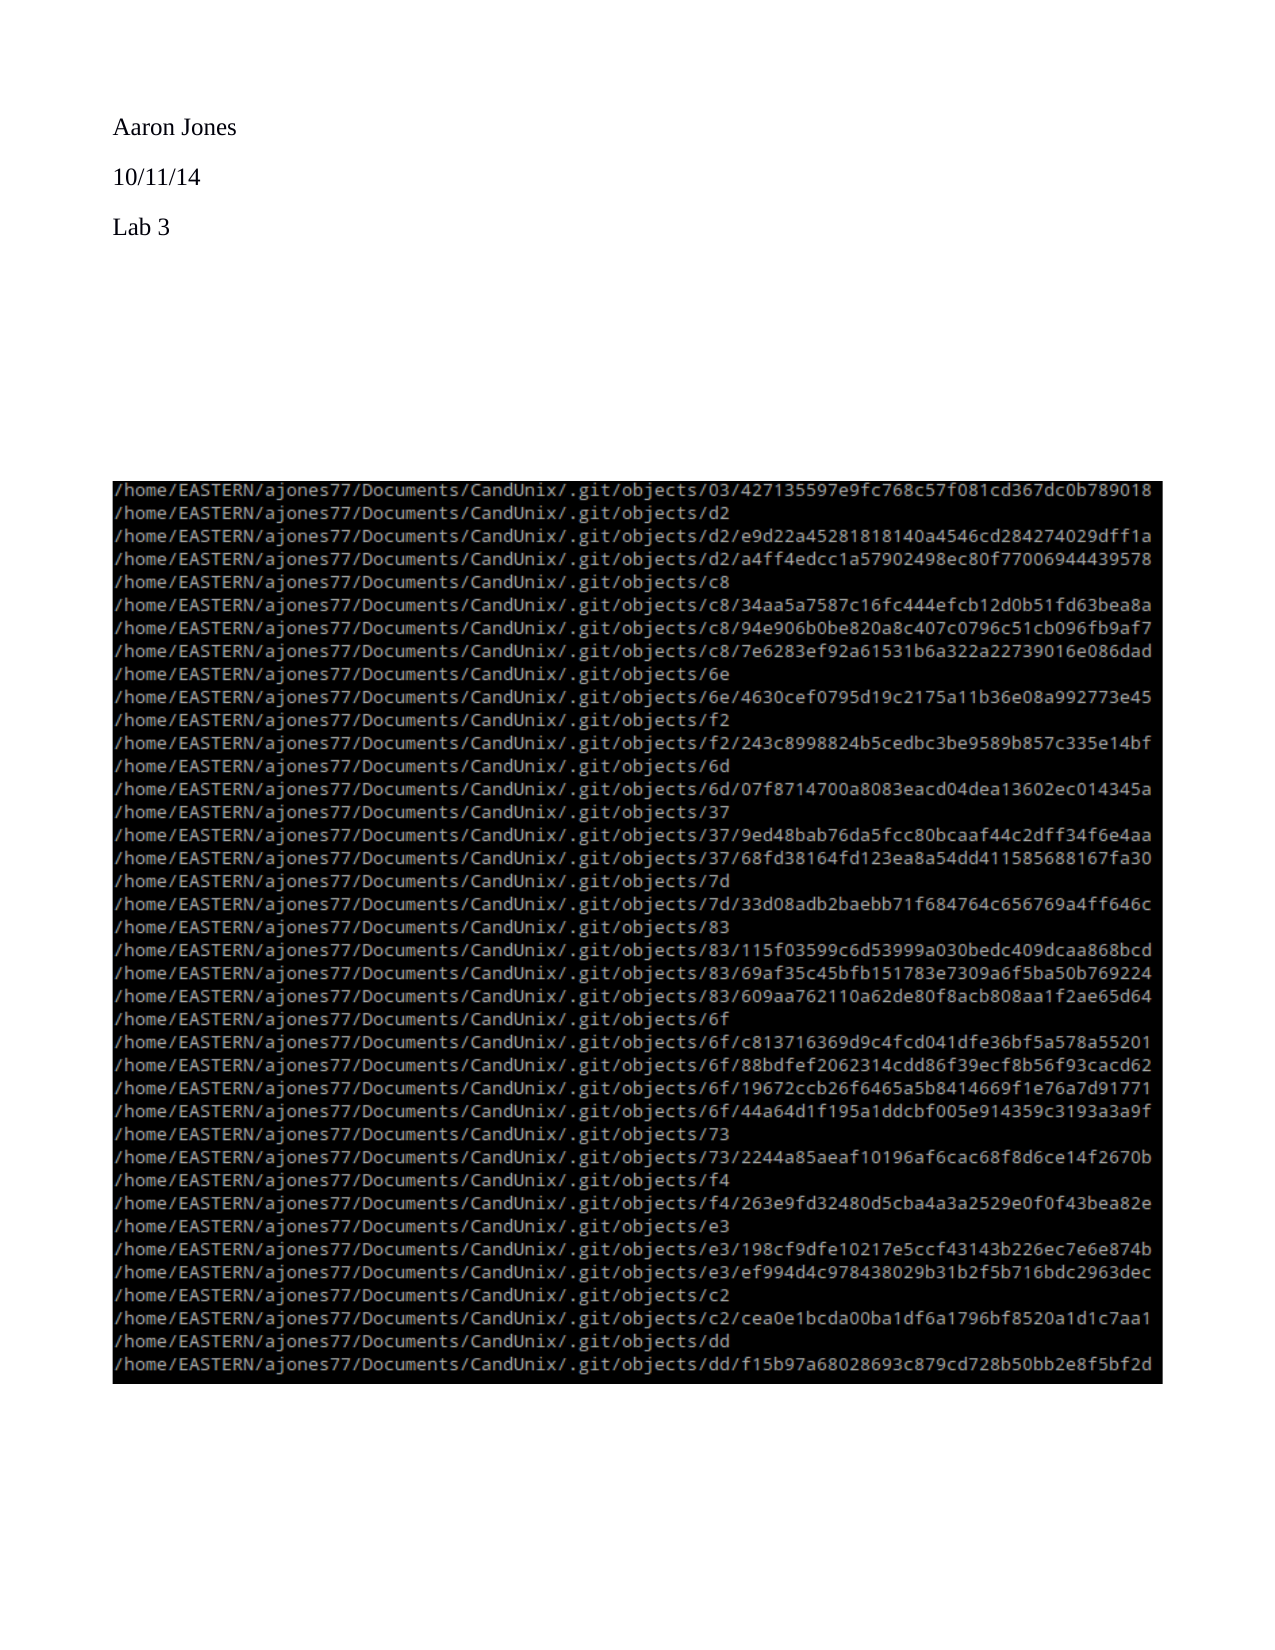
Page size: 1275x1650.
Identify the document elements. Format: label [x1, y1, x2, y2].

picture [112, 481, 1163, 1384]
